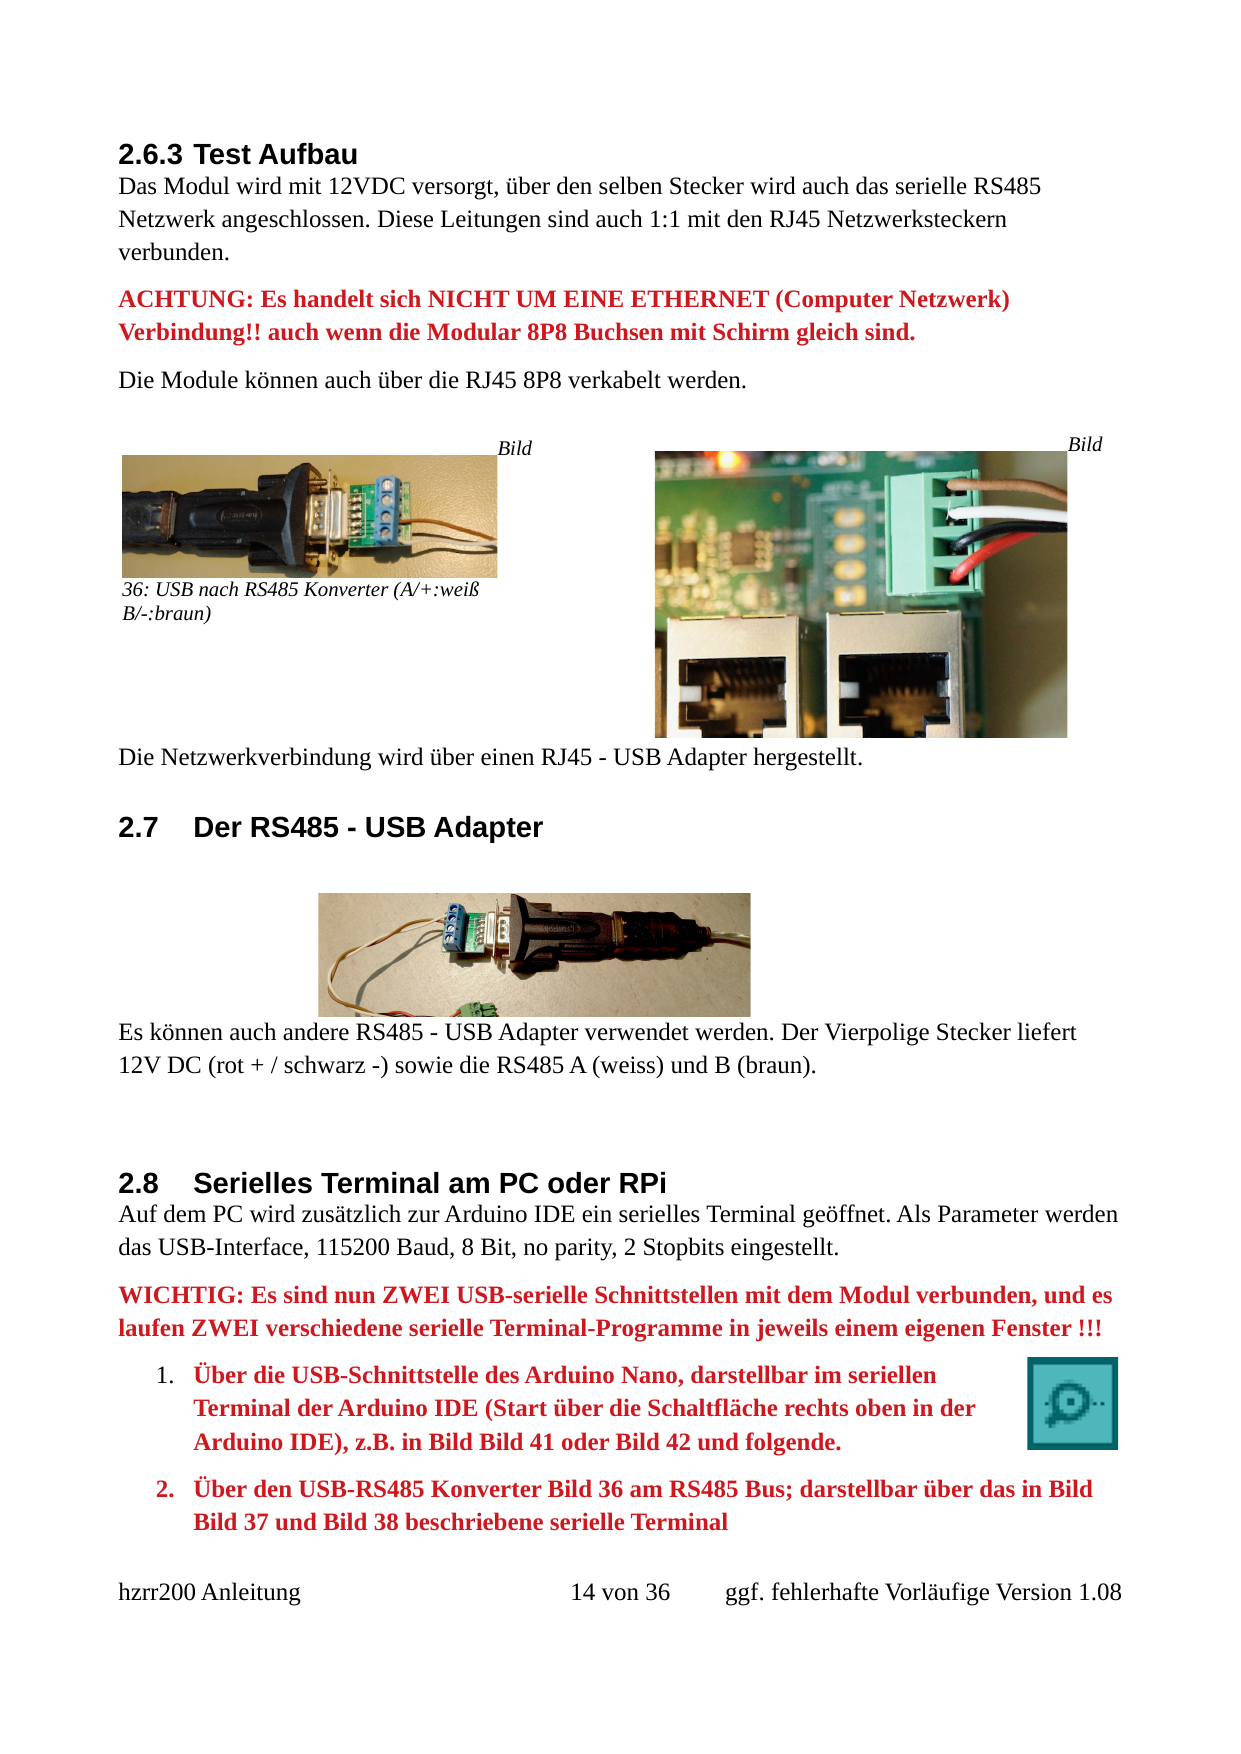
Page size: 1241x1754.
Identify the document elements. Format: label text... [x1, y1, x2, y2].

subtitle Test Aufbau [118, 137, 1122, 171]
picture [654, 451, 1068, 738]
text Es können auch andere RS485 - USB Adapter verwendet werden. Der Vierpolige Stecker liefert 12V DC (rot + / schwarz -) sowie die RS485 A (weiss) und B (braun). [118, 844, 1122, 1078]
text Auf dem PC wird zusätzlich zur Arduino IDE ein serielles Terminal geöffnet. Als Parameter werden das USB-Interface, 115200 Baud, 8 Bit, no parity, 2 Stopbits eingestellt. [118, 1199, 1122, 1261]
text Das Modul wird mit 12VDC versorgt, über den selben Stecker wird auch das serielle RS485 Netzwerk angeschlossen. Diese Leitungen sind auch 1:1 mit den RJ45 Netzwerksteckern verbunden. [118, 171, 1122, 266]
picture [122, 455, 498, 578]
picture [1027, 1357, 1119, 1450]
text Bild 36: USB nach RS485 Konverter (A/+:weiß B/-:braun) [122, 436, 549, 625]
text Bild 35: Anschluss 12V Stromversorgung (+:rot -:schwarz) und RS485 Datenverbindung (A/+:weiß B/-:braun) [655, 432, 1119, 737]
text Die Netzwerkverbindung wird über einen RJ45 - USB Adapter hergestellt. [118, 446, 1122, 770]
subtitle Der RS485 - USB Adapter [118, 810, 1122, 844]
list Über die USB-Schnittstelle des Arduino Nano, darstellbar im seriellen Terminal der Arduino IDE (Start über die Schaltfläche rechts oben in der Arduino IDE), z.B. in Bild Bild 41 oder Bild 42 und folgende. [156, 1361, 1122, 1455]
text Die Module können auch über die RJ45 8P8 verkabelt werden. [118, 365, 1122, 394]
picture [318, 893, 751, 1017]
text Bild 2: RS-485 Adapter von Digitus mit 4-Poligem Stecker zum Modul [318, 874, 750, 893]
text WICHTIG: Es sind nun ZWEI USB-serielle Schnittstellen mit dem Modul verbunden, und es laufen ZWEI verschiedene serielle Terminal-Programme in jeweils einem eigenen Fenster !!! [118, 1280, 1122, 1342]
subtitle Serielles Terminal am PC oder RPi [118, 1166, 1122, 1199]
text ACHTUNG: Es handelt sich NICHT UM EINE ETHERNET (Computer Netzwerk) Verbindung!! auch wenn die Modular 8P8 Buchsen mit Schirm gleich sind. [118, 284, 1122, 346]
list Über den USB-RS485 Konverter Bild 36 am RS485 Bus; darstellbar über das in Bild Bild 37 und Bild 38 beschriebene serielle Terminal [156, 1474, 1122, 1536]
